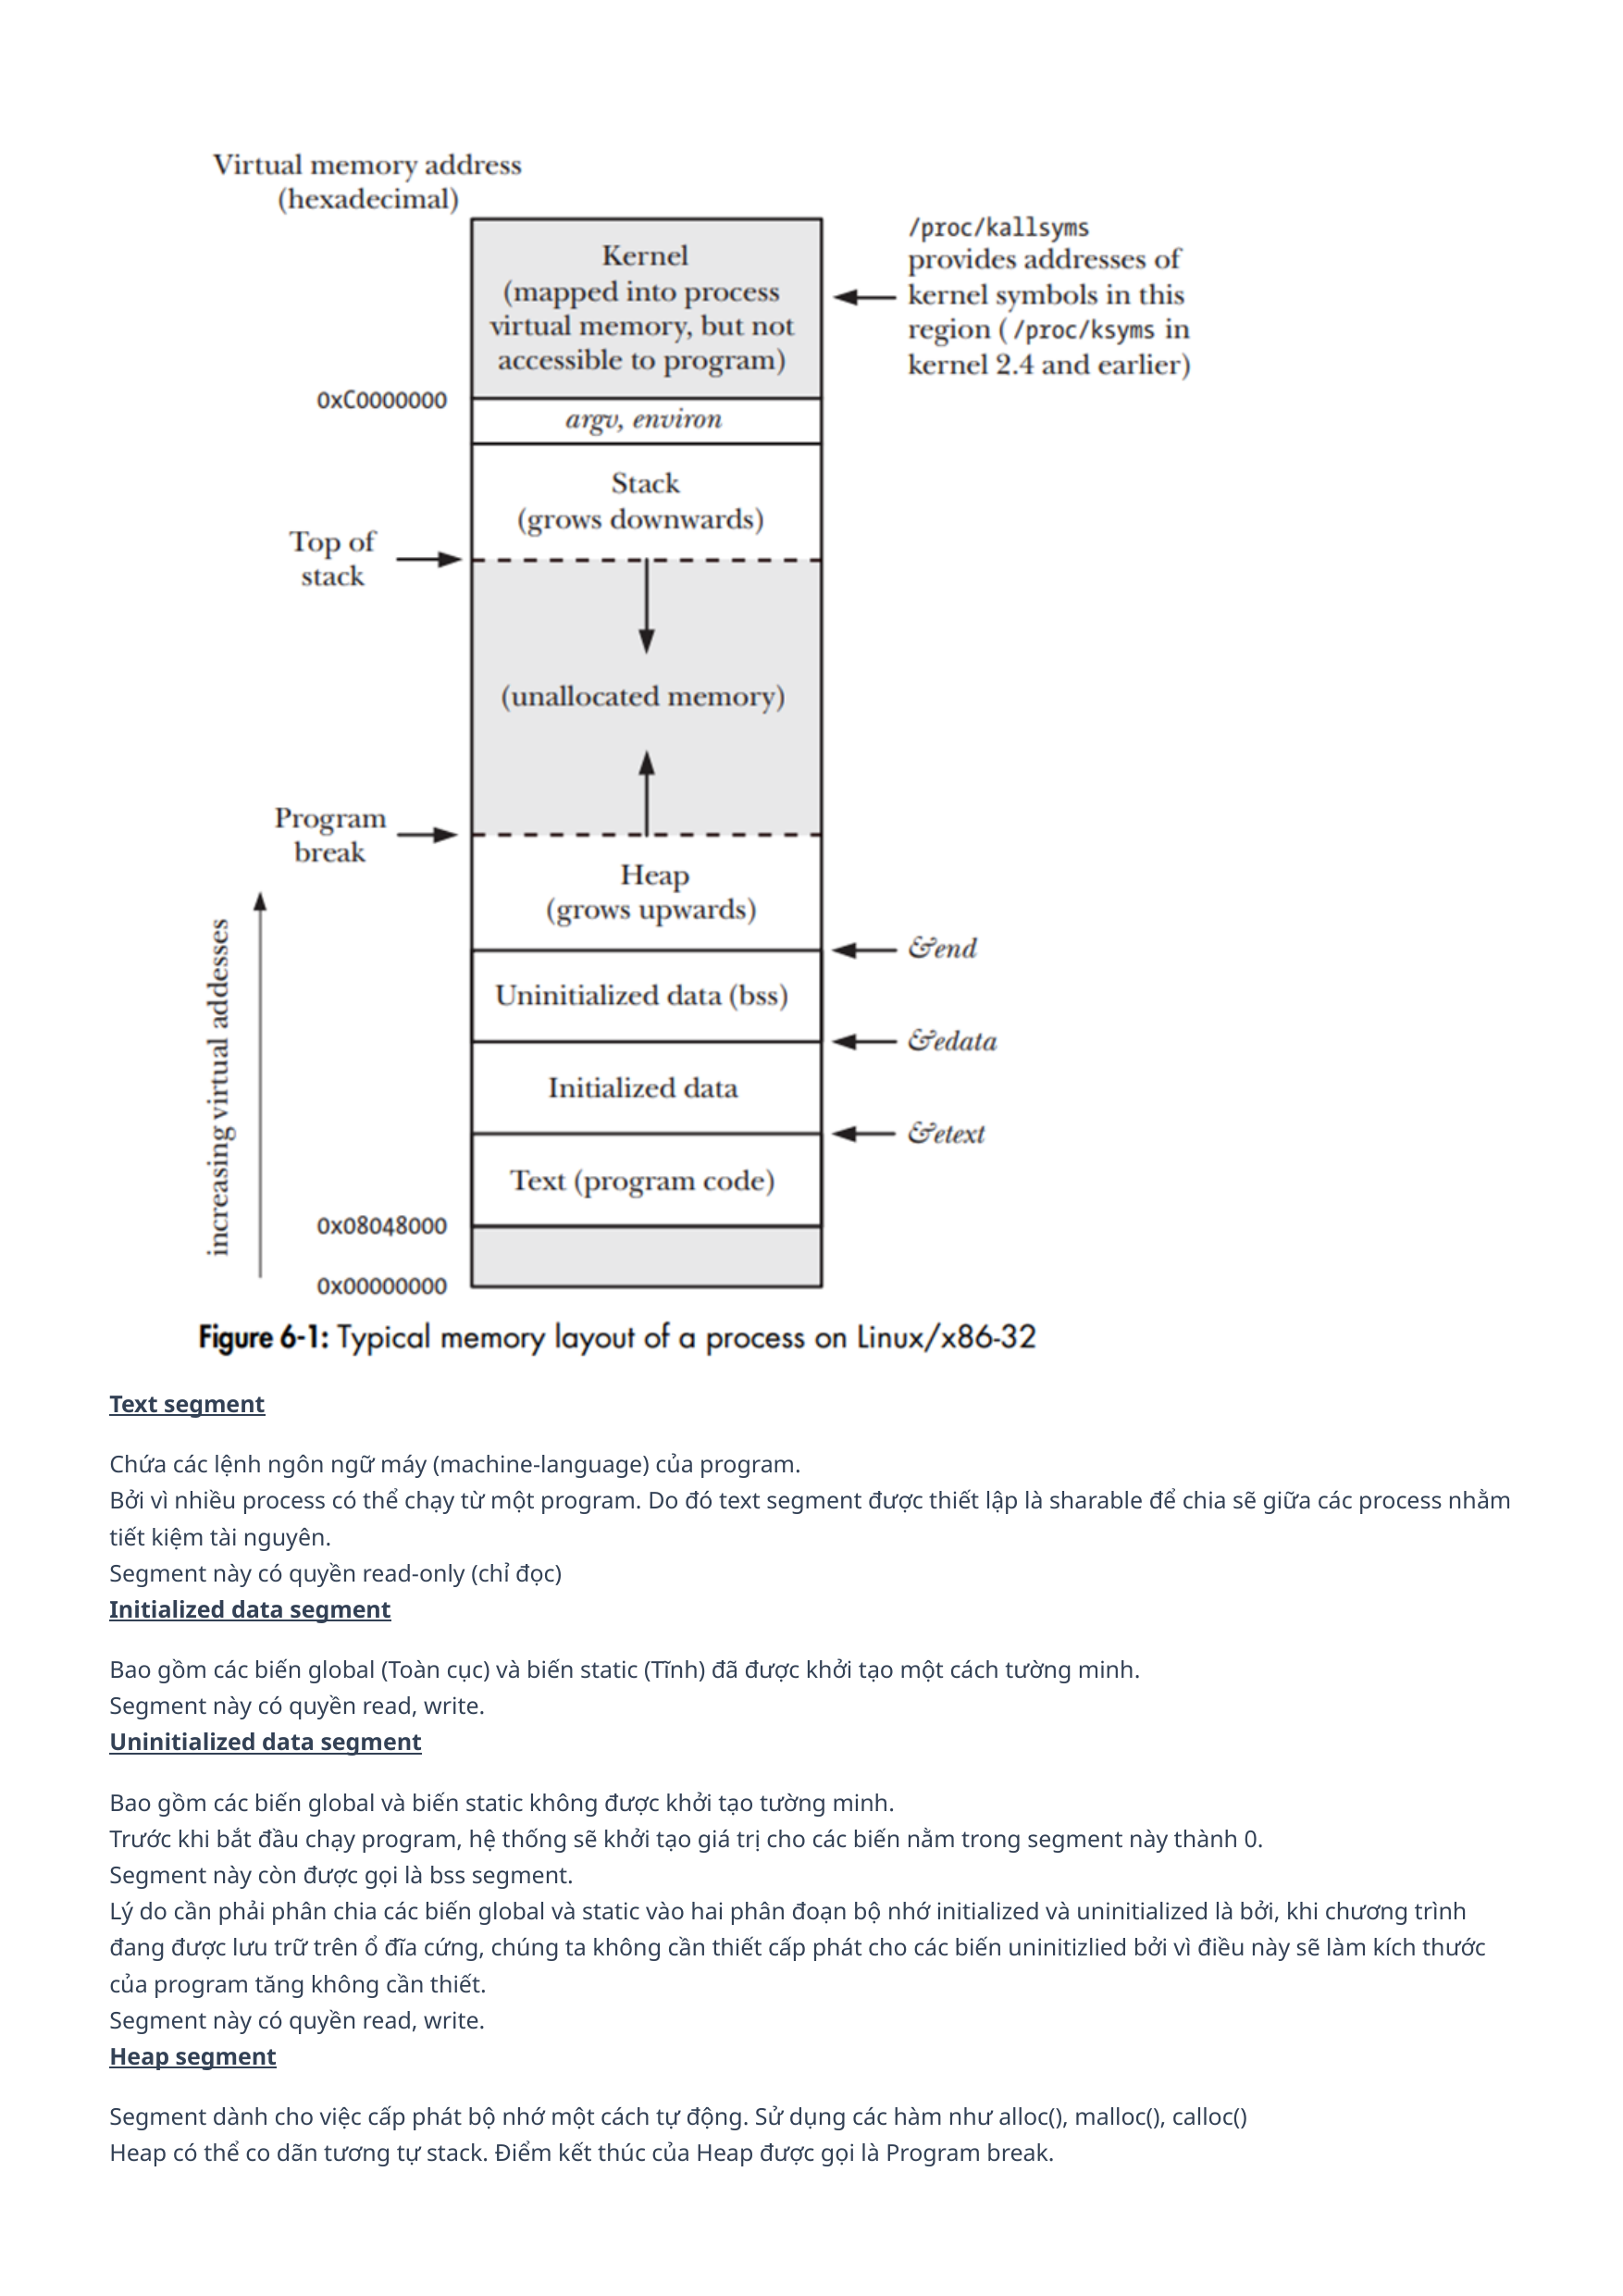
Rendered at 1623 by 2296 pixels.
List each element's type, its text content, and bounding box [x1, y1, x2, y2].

text Segment dành cho việc cấp phát bộ nhớ một cách tự động. Sử dụng các hàm như alloc(), malloc(), calloc() [109, 2101, 1514, 2132]
picture [109, 109, 1391, 1371]
text Segment này còn được gọi là bss segment. [109, 1859, 1514, 1891]
text Heap có thể co dãn tương tự stack. Điểm kết thúc của Heap được gọi là Program break. [109, 2137, 1514, 2168]
subtitle Initialized data segment [109, 1593, 1514, 1625]
subtitle Uninitialized data segment [109, 1726, 1514, 1757]
text Segment này có quyền read-only (chỉ đọc) [109, 1557, 1514, 1588]
text Bởi vì nhiều process có thể chạy từ một program. Do đó text segment được thiết lập là sharable để chia sẽ giữa các process nhằm tiết kiệm tài nguyên. [109, 1484, 1514, 1552]
text Trước khi bắt đầu chạy program, hệ thống sẽ khởi tạo giá trị cho các biến nằm trong segment này thành 0. [109, 1822, 1514, 1855]
text Segment này có quyền read, write. [109, 1690, 1514, 1721]
subtitle Heap segment [109, 2040, 1514, 2072]
text Lý do cần phải phân chia các biến global và static vào hai phân đoạn bộ nhớ initialized và uninitialized là bởi, khi chương trình đang được lưu trữ trên ổ đĩa cứng, chúng ta không cần thiết cấp phát cho các biến uninitizlied bởi vì điều này sẽ làm kích thước của program tăng không cần thiết. [109, 1895, 1514, 1999]
subtitle Text segment [109, 1387, 1514, 1419]
text Segment này có quyền read, write. [109, 2004, 1514, 2035]
text Chứa các lệnh ngôn ngữ máy (machine-language) của program. [109, 1448, 1514, 1480]
text Bao gồm các biến global và biến static không được khởi tạo tường minh. [109, 1786, 1514, 1818]
text Bao gồm các biến global (Toàn cục) và biến static (Tĩnh) đã được khởi tạo một cách tường minh. [109, 1654, 1514, 1685]
